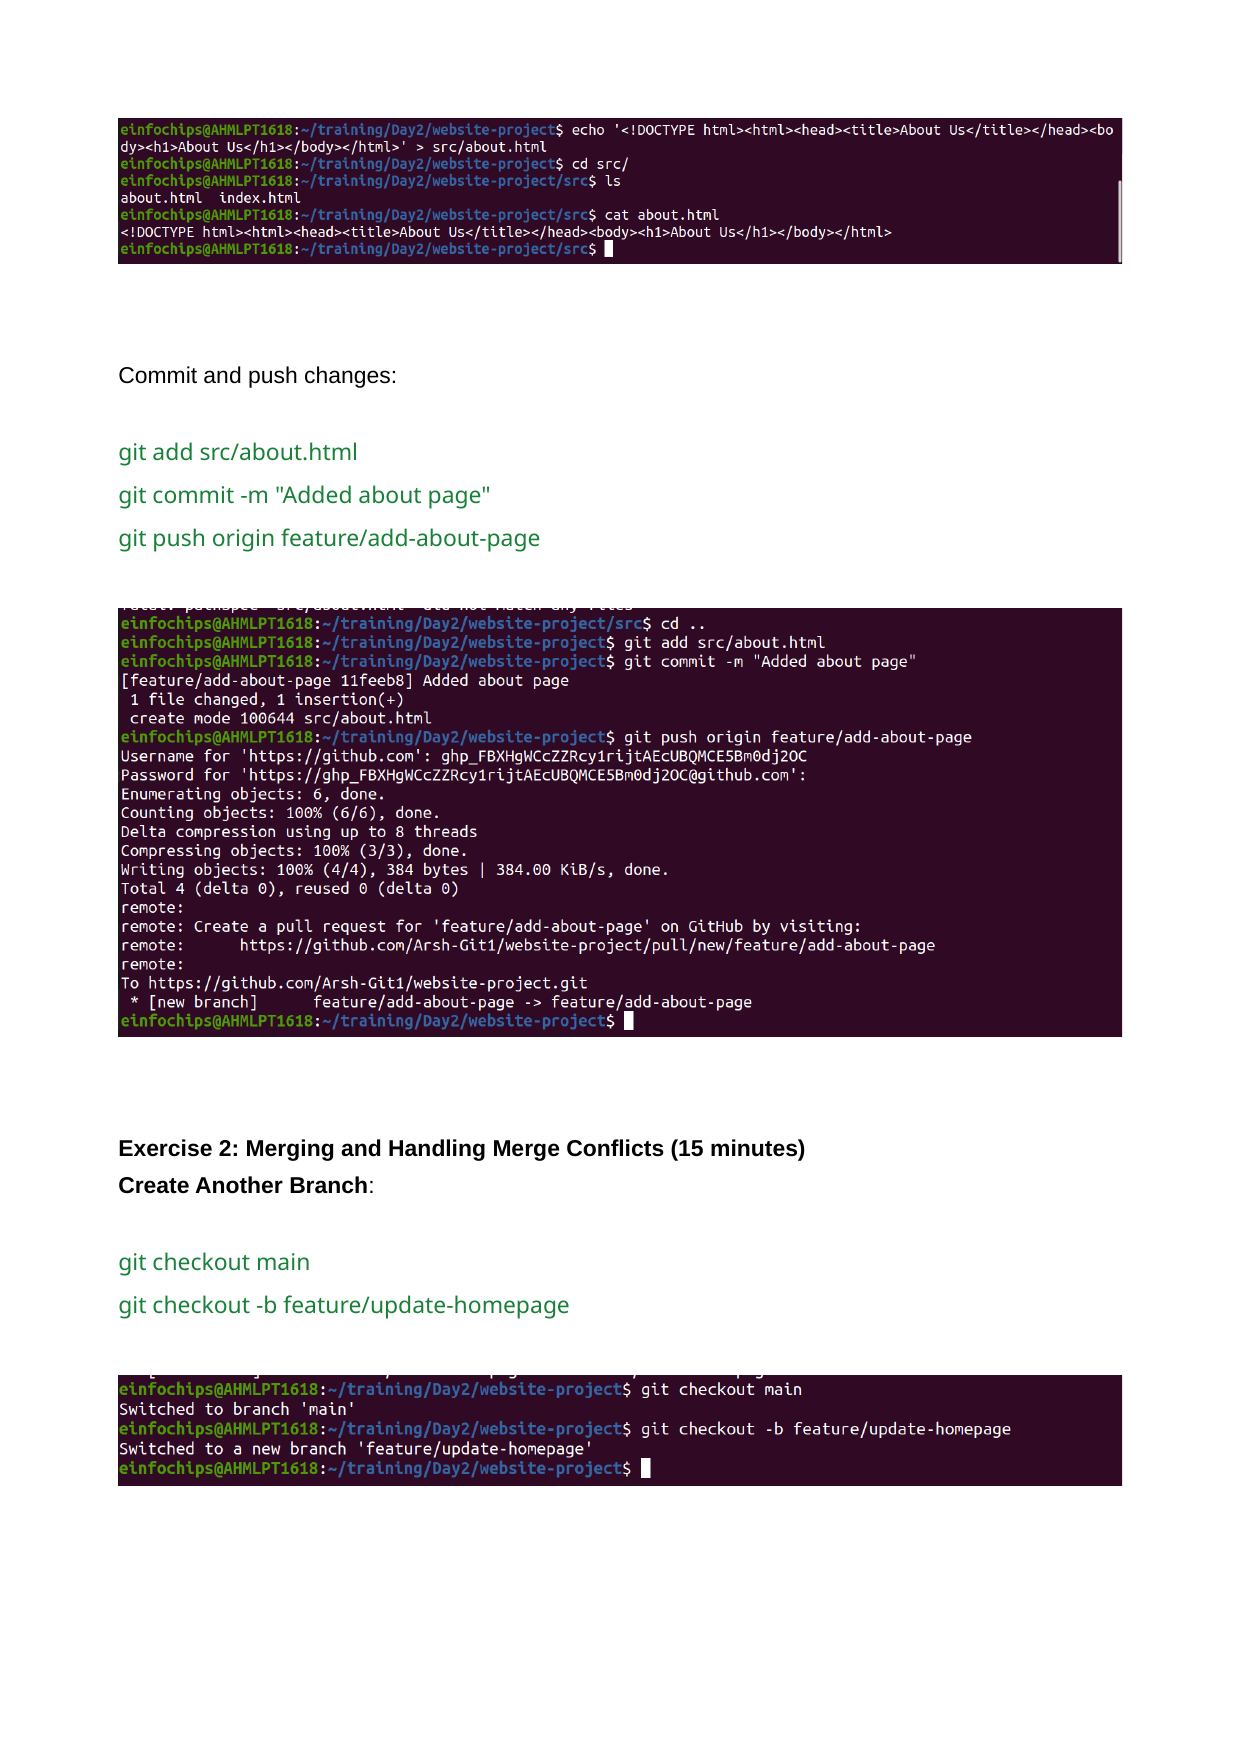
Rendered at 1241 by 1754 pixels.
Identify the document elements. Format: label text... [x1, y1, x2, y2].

picture [118, 608, 1123, 1037]
text Commit and push changes: git add src/about.html [118, 362, 1122, 467]
text git commit -m "Added about page" [118, 479, 1122, 511]
picture [118, 118, 1123, 264]
text git checkout -b feature/update-homepage [118, 1289, 1122, 1321]
picture [118, 1375, 1123, 1486]
text git push origin feature/add-about-page [118, 522, 1122, 554]
subtitle Exercise 2: Merging and Handling Merge Conflicts (15 minutes) [118, 1135, 1122, 1162]
text Create Another Branch: git checkout main [118, 1172, 1122, 1277]
